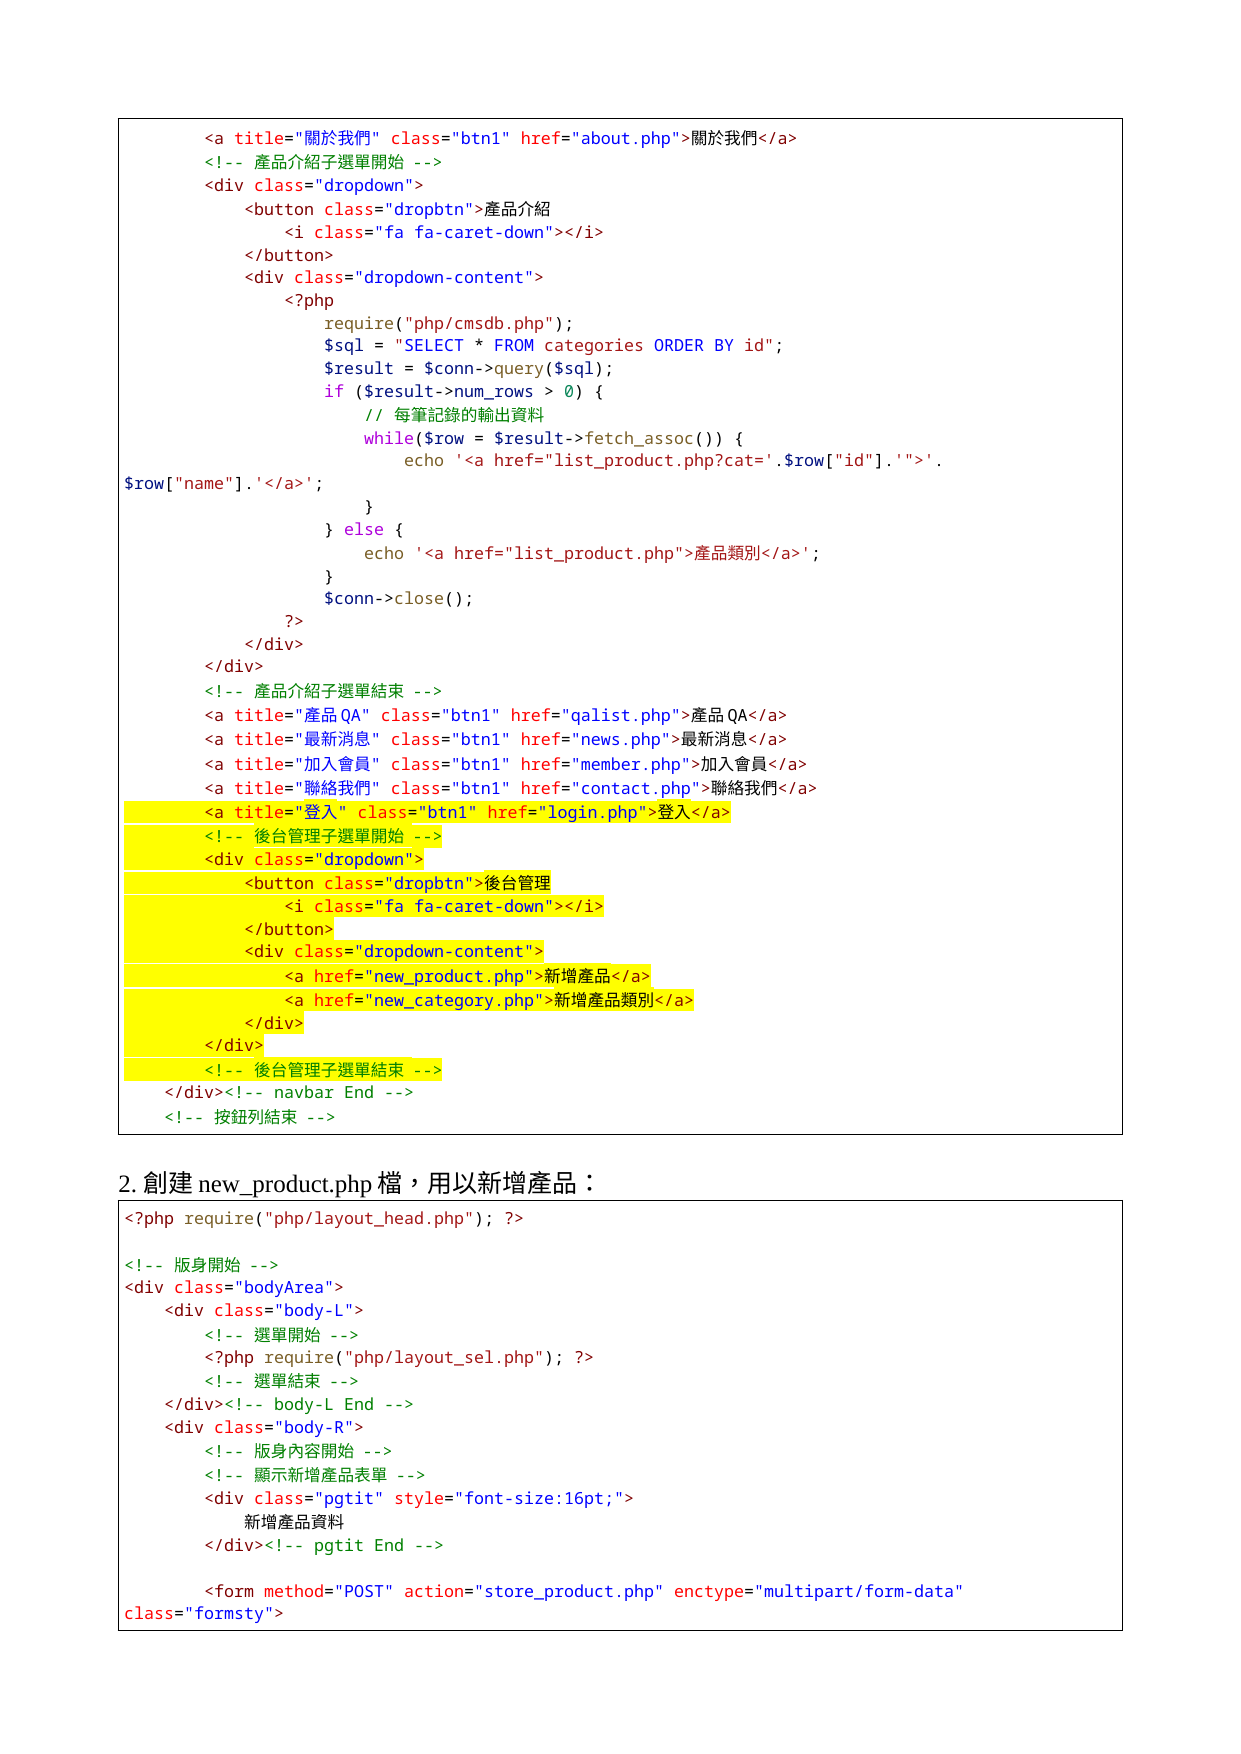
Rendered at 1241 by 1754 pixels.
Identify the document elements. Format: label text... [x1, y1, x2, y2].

text 2. 創建new_product.php檔，用以新增產品： [118, 1163, 1122, 1200]
table_header <?php require("php/layout_head.php"); ?> <!-- 版身開始 --> <div class="bodyArea"> <div class="body-L"> <!-- 選單開始 --> <?php require("php/layout_sel.php"); ?> <!-- 選單結束 --> </div><!-- body-L End --> <div class="body-R"> <!-- 版身內容開始 --> <!-- 顯示新增產品表單 --> <div class="pgtit" style="font-size:16pt;"> 新增產品資料 </div><!-- pgtit End --> <form method="POST" action="store_product.php" enctype="multipart/form-data" class="formsty"> [119, 1201, 1122, 1630]
table_header <a title="關於我們" class="btn1" href="about.php">關於我們</a> <!-- 產品介紹子選單開始 --> <div class="dropdown"> <button class="dropbtn">產品介紹 <i class="fa fa-caret-down"></i> </button> <div class="dropdown-content"> <?php require("php/cmsdb.php"); $sql = "SELECT * FROM categories ORDER BY id"; $result = $conn->query($sql); if ($result->num_rows > 0) { // 每筆記錄的輸出資料 while($row = $result->fetch_assoc()) { echo '<a href="list_product.php?cat='.$row["id"].'">'.$row["name"].'</a>'; } } else { echo '<a href="list_product.php">產品類別</a>'; } $conn->close(); ?> </div> </div> <!-- 產品介紹子選單結束 --> <a title="產品QA" class="btn1" href="qalist.php">產品QA</a> <a title="最新消息" class="btn1" href="news.php">最新消息</a> <a title="加入會員" class="btn1" href="member.php">加入會員</a> <a title="聯絡我們" class="btn1" href="contact.php">聯絡我們</a> <a title="登入" class="btn1" href="login.php">登入</a> <!-- 後台管理子選單開始 --> <div class="dropdown"> <button class="dropbtn">後台管理 <i class="fa fa-caret-down"></i> </button> <div class="dropdown-content"> <a href="new_product.php">新增產品</a> <a href="new_category.php">新增產品類別</a> </div> </div> <!-- 後台管理子選單結束 --> </div><!-- navbar End --> <!-- 按鈕列結束 --> [119, 119, 1122, 1134]
